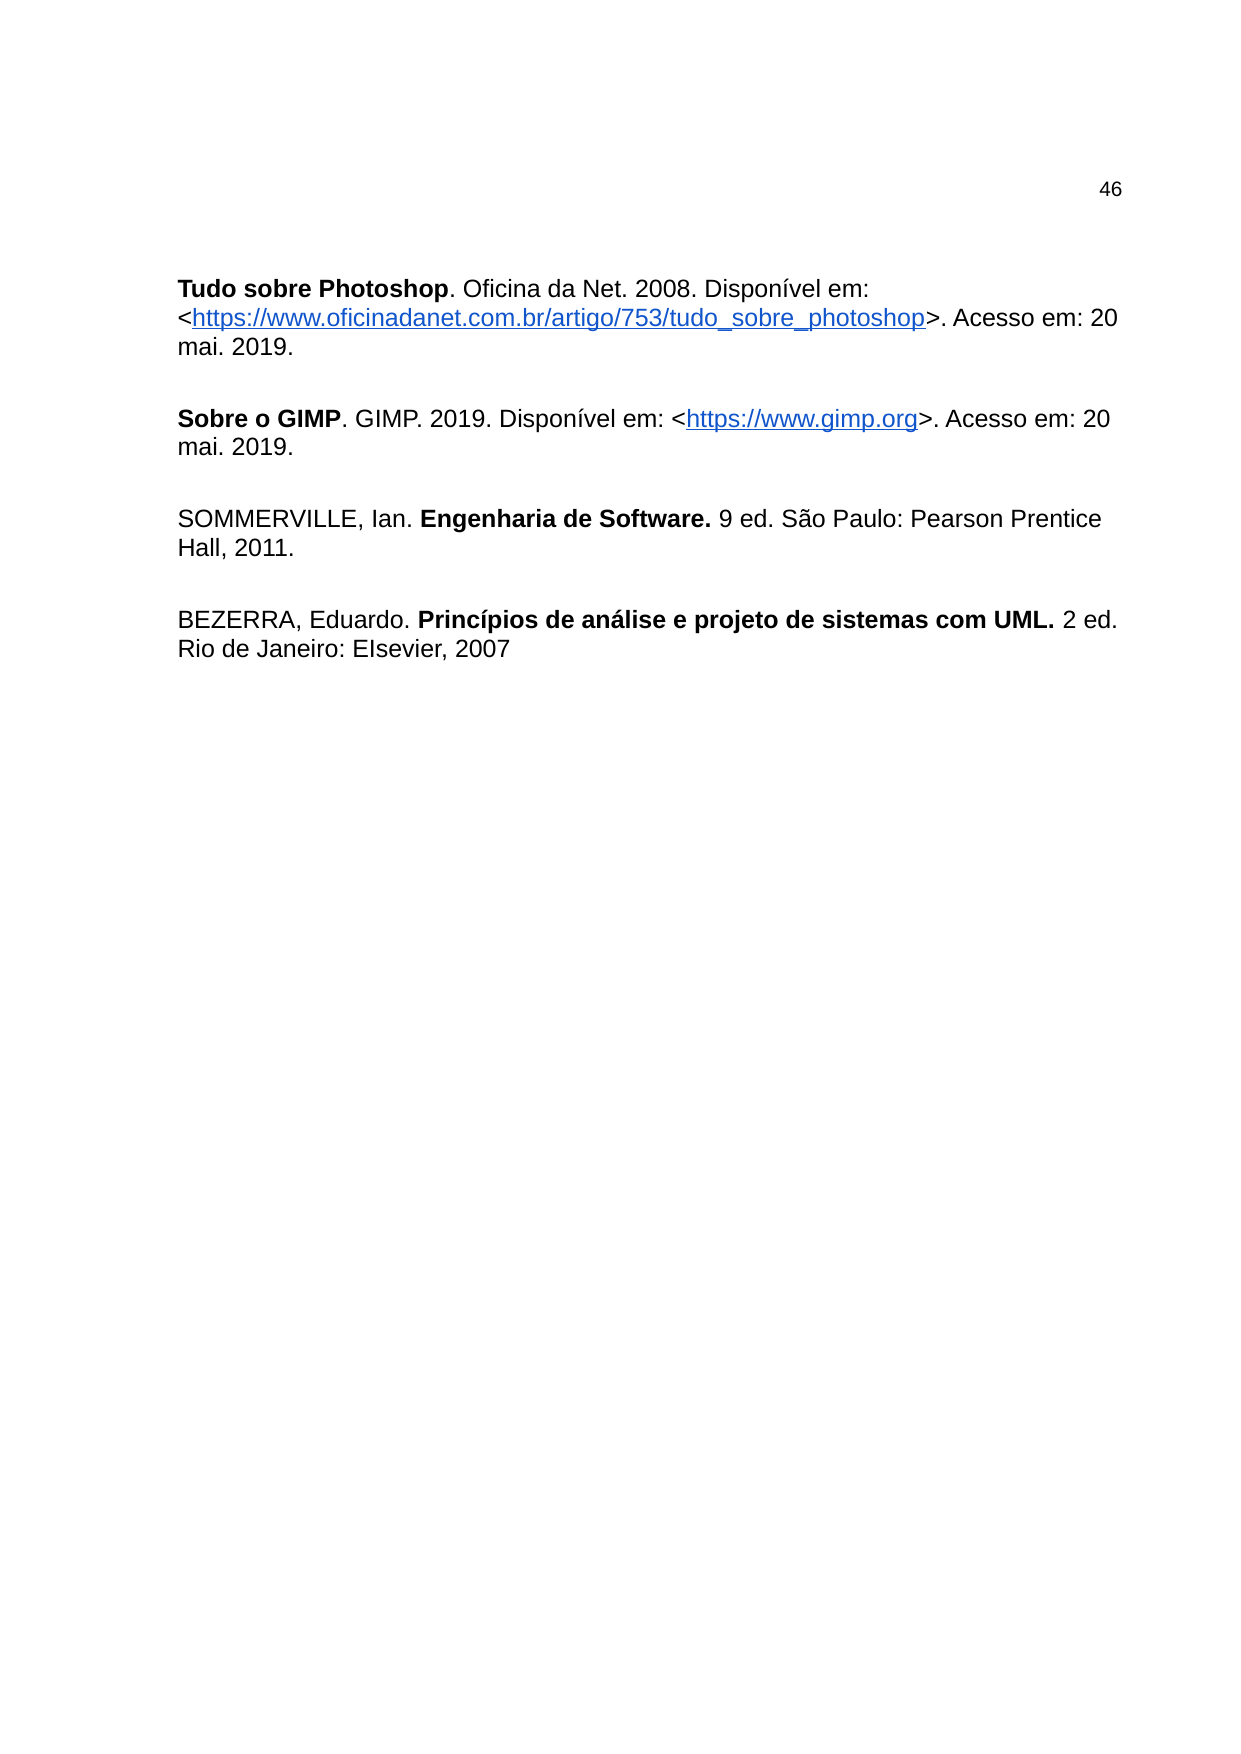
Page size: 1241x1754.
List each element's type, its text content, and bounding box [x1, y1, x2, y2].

text Tudo sobre Photoshop. Oficina da Net. 2008. Disponível em: <https://www.oficinadanet.com.br/artigo/753/tudo_sobre_photoshop>. Acesso em: 20 mai. 2019. [177, 274, 1122, 360]
text SOMMERVILLE, Ian. Engenharia de Software. 9 ed. São Paulo: Pearson Prentice Hall, 2011. [177, 504, 1122, 562]
text BEZERRA, Eduardo. Princípios de análise e projeto de sistemas com UML. 2 ed. Rio de Janeiro: EIsevier, 2007 [177, 605, 1122, 663]
text Sobre o GIMP. GIMP. 2019. Disponível em: <https://www.gimp.org>. Acesso em: 20 mai. 2019. [177, 403, 1122, 461]
